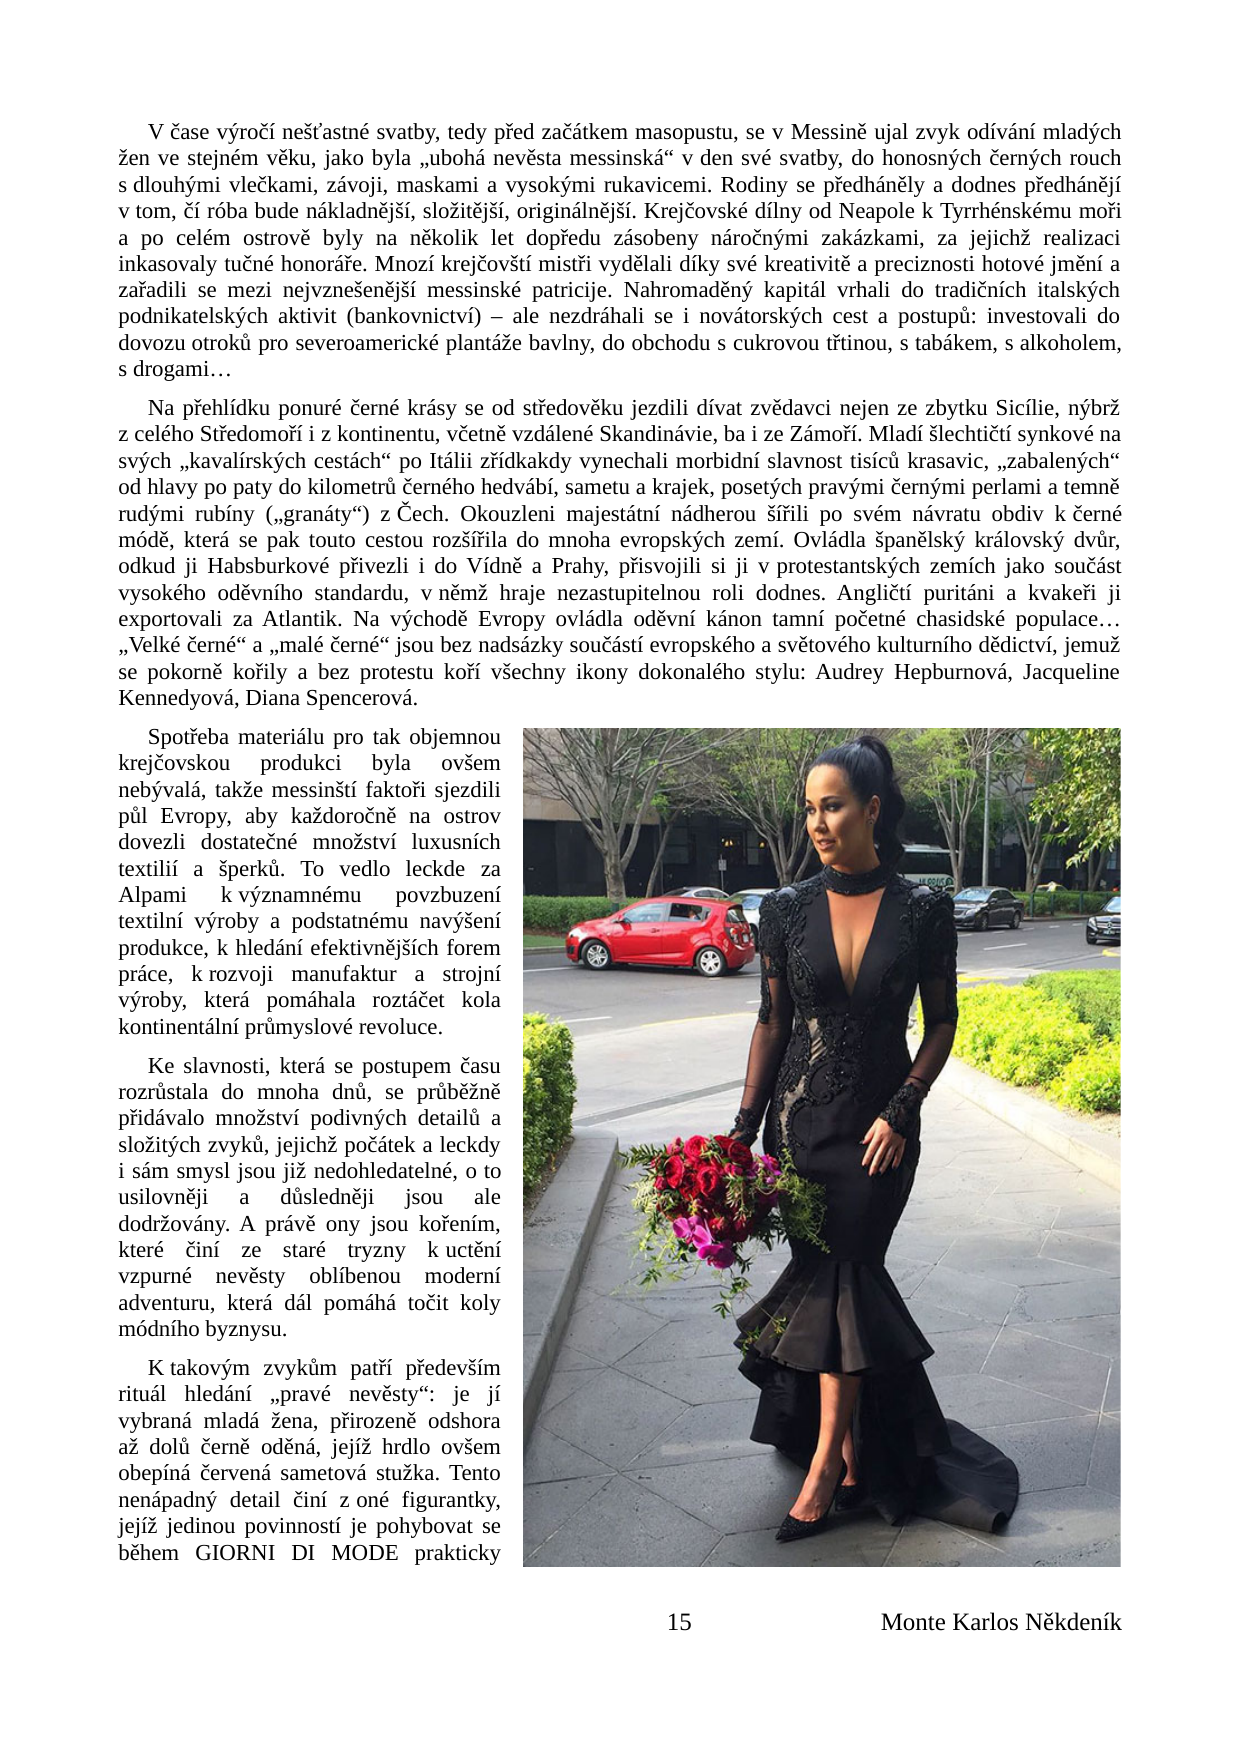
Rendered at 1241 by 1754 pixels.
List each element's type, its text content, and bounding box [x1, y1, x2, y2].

picture [534, 728, 1121, 1567]
text Na přehlídku ponuré černé krásy se od středověku jezdili dívat zvědavci nejen ze zbytku Sicílie, nýbrž z celého Středomoří i z kontinentu, včetně vzdálené Skandinávie, ba i ze Zámoří. Mladí šlechtičtí synkové na svých „kavalírských cestách“ po Itálii zřídkakdy vynechali morbidní slavnost tisíců krasavic, „zabalených“ od hlavy po paty do kilometrů černého hedvábí, sametu a krajek, posetých pravými černými perlami a temně rudými rubíny („granáty“) z Čech. Okouzleni majestátní nádherou šířili po svém návratu obdiv k černé módě, která se pak touto cestou rozšířila do mnoha evropských zemí. Ovládla španělský královský dvůr, odkud ji Habsburkové přivezli i do Vídně a Prahy, přisvojili si ji v protestantských zemích jako součást vysokého oděvního standardu, v němž hraje nezastupitelnou roli dodnes. Angličtí puritáni a kvakeři ji exportovali za Atlantik. Na východě Evropy ovládla oděvní kánon tamní početné chasidské populace… „Velké černé“ a „malé černé“ jsou bez nadsázky součástí evropského a světového kulturního dědictví, jemuž se pokorně kořily a bez protestu koří všechny ikony dokonalého stylu: Audrey Hepburnová, Jacqueline Kennedyová, Diana Spencerová. [118, 394, 1122, 710]
text V čase výročí nešťastné svatby, tedy před začátkem masopustu, se v Messině ujal zvyk odívání mladých žen ve stejném věku, jako byla „ubohá nevěsta messinská“ v den své svatby, do honosných černých rouch s dlouhými vlečkami, závoji, maskami a vysokými rukavicemi. Rodiny se předháněly a dodnes předhánějí v tom, čí róba bude nákladnější, složitější, originálnější. Krejčovské dílny od Neapole k Tyrrhénskému moři a po celém ostrově byly na několik let dopředu zásobeny náročnými zakázkami, za jejichž realizaci inkasovaly tučné honoráře. Mnozí krejčovští mistři vydělali díky své kreativitě a preciznosti hotové jmění a zařadili se mezi nejvznešenější messinské patricije. Nahromaděný kapitál vrhali do tradičních italských podnikatelských aktivit (bankovnictví) – ale nezdráhali se i novátorských cest a postupů: investovali do dovozu otroků pro severoamerické plantáže bavlny, do obchodu s cukrovou třtinou, s tabákem, s alkoholem, s drogami… [118, 118, 1122, 382]
text Ke slavnosti, která se postupem času rozrůstala do mnoha dnů, se průběžně přidávalo množství podivných detailů a složitých zvyků, jejichž počátek a leckdy i sám smysl jsou již nedohledatelné, o to usilovněji a důsledněji jsou ale dodržovány. A právě ony jsou kořením, které činí ze staré tryzny k uctění vzpurné nevěsty oblíbenou moderní adventuru, která dál pomáhá točit koly módního byznysu. [118, 1052, 534, 1342]
text K takovým zvykům patří především rituál hledání „pravé nevěsty“: je jí vybraná mladá žena, přirozeně odshora až dolů černě oděná, jejíž hrdlo ovšem obepíná červená sametová stužka. Tento nenápadný detail činí z oné figurantky, jejíž jedinou povinností je pohybovat se během GIORNI DI MODE prakticky [118, 1354, 534, 1565]
text Spotřeba materiálu pro tak objemnou krejčovskou produkci byla ovšem nebývalá, takže messinští faktoři sjezdili půl Evropy, aby každoročně na ostrov dovezli dostatečné množství luxusních textilií a šperků. To vedlo leckde za Alpami k významnému povzbuzení textilní výroby a podstatnému navýšení produkce, k hledání efektivnějších forem práce, k rozvoji manufaktur a strojní výroby, která pomáhala roztáčet kola kontinentální průmyslové revoluce. [118, 723, 1122, 1039]
